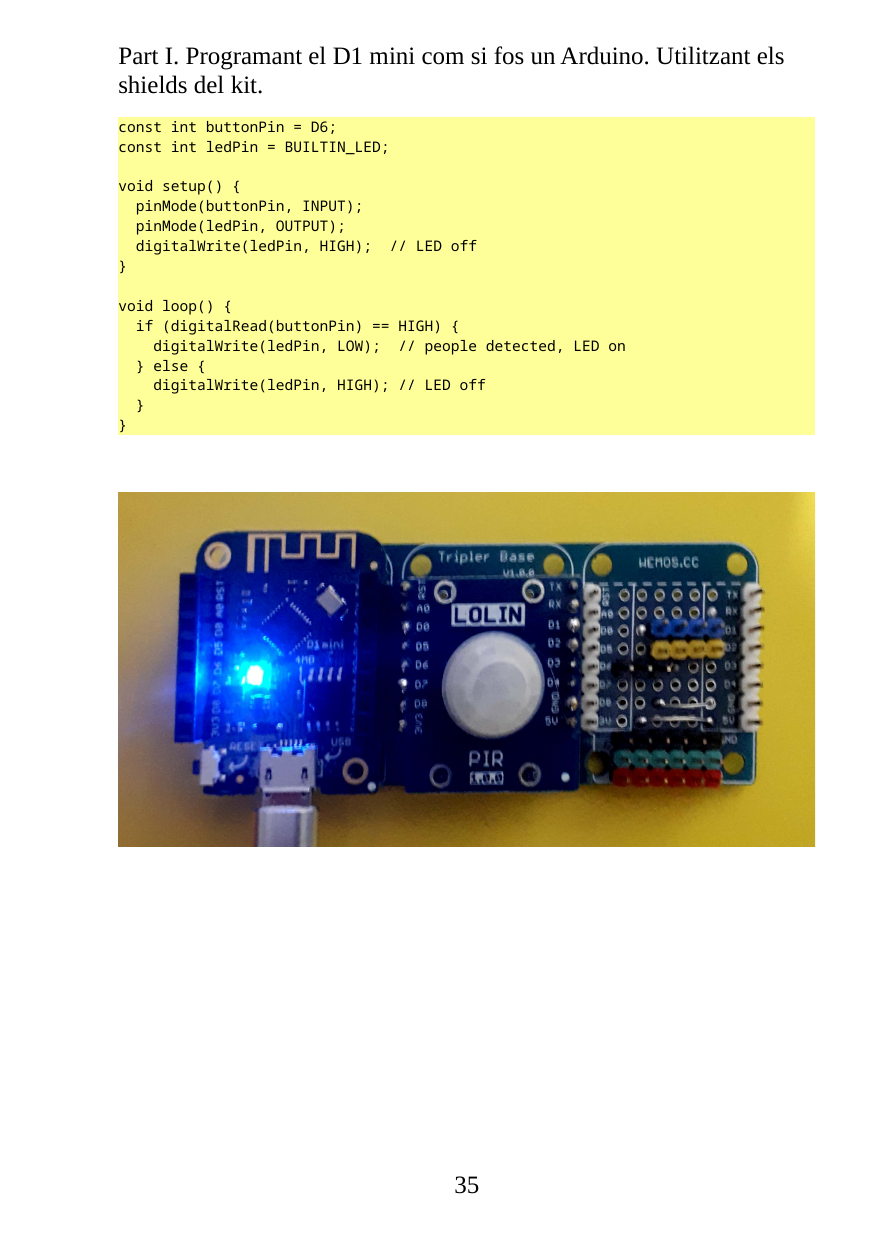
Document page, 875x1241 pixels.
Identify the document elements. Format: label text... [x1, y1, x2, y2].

text digitalWrite(ledPin, HIGH); // LED off [118, 375, 815, 395]
text pinMode(buttonPin, INPUT); [118, 196, 815, 216]
text void loop() { [118, 296, 815, 316]
text const int buttonPin = D6; [118, 117, 815, 136]
text } else { [118, 355, 815, 375]
text } [118, 395, 815, 415]
text } [118, 415, 815, 435]
text pinMode(ledPin, OUTPUT); [118, 216, 815, 236]
text void setup() { [118, 176, 815, 196]
text digitalWrite(ledPin, HIGH); // LED off [118, 236, 815, 256]
text const int ledPin = BUILTIN_LED; [118, 136, 815, 156]
text if (digitalRead(buttonPin) == HIGH) { [118, 316, 815, 335]
picture [118, 492, 815, 847]
text } [118, 256, 815, 276]
text digitalWrite(ledPin, LOW); // people detected, LED on [118, 335, 815, 355]
